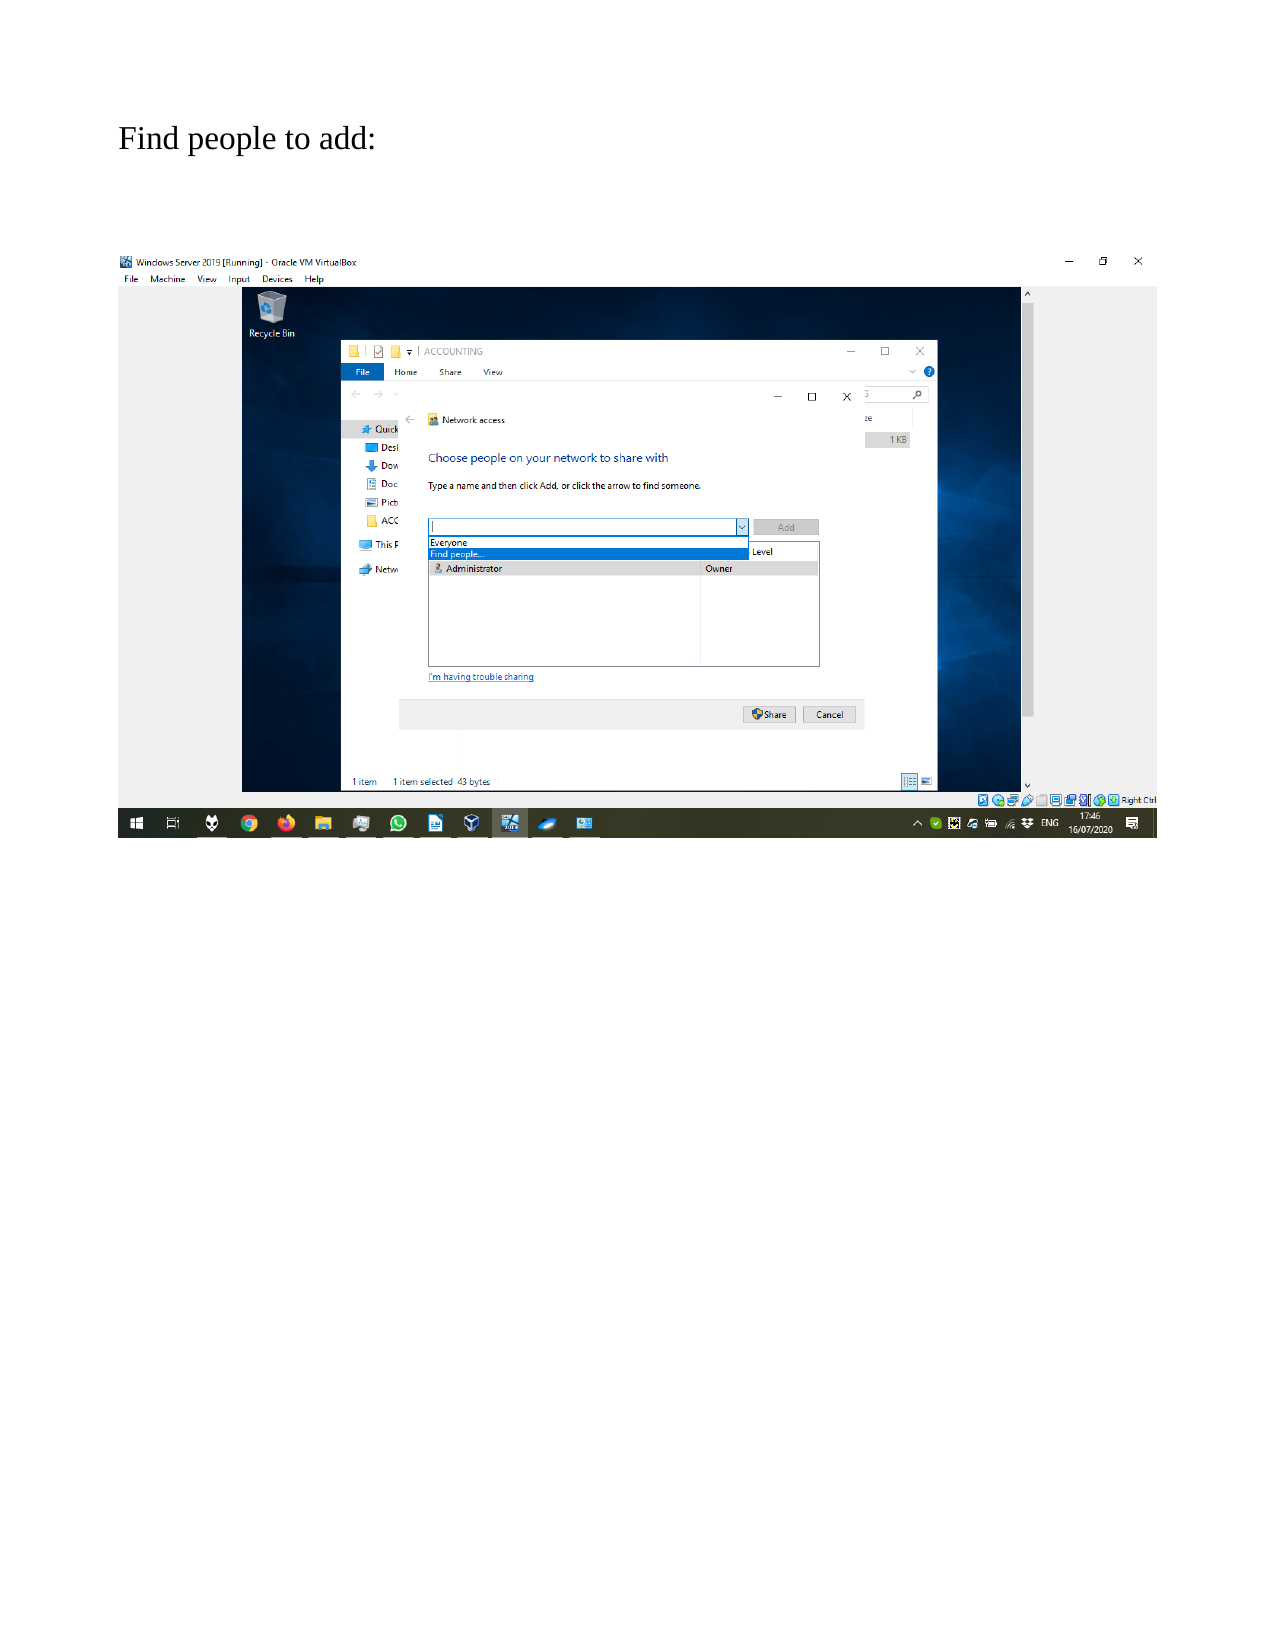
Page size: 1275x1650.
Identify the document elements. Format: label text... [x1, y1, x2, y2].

picture [118, 253, 1157, 838]
text Find people to add: [118, 118, 1157, 156]
